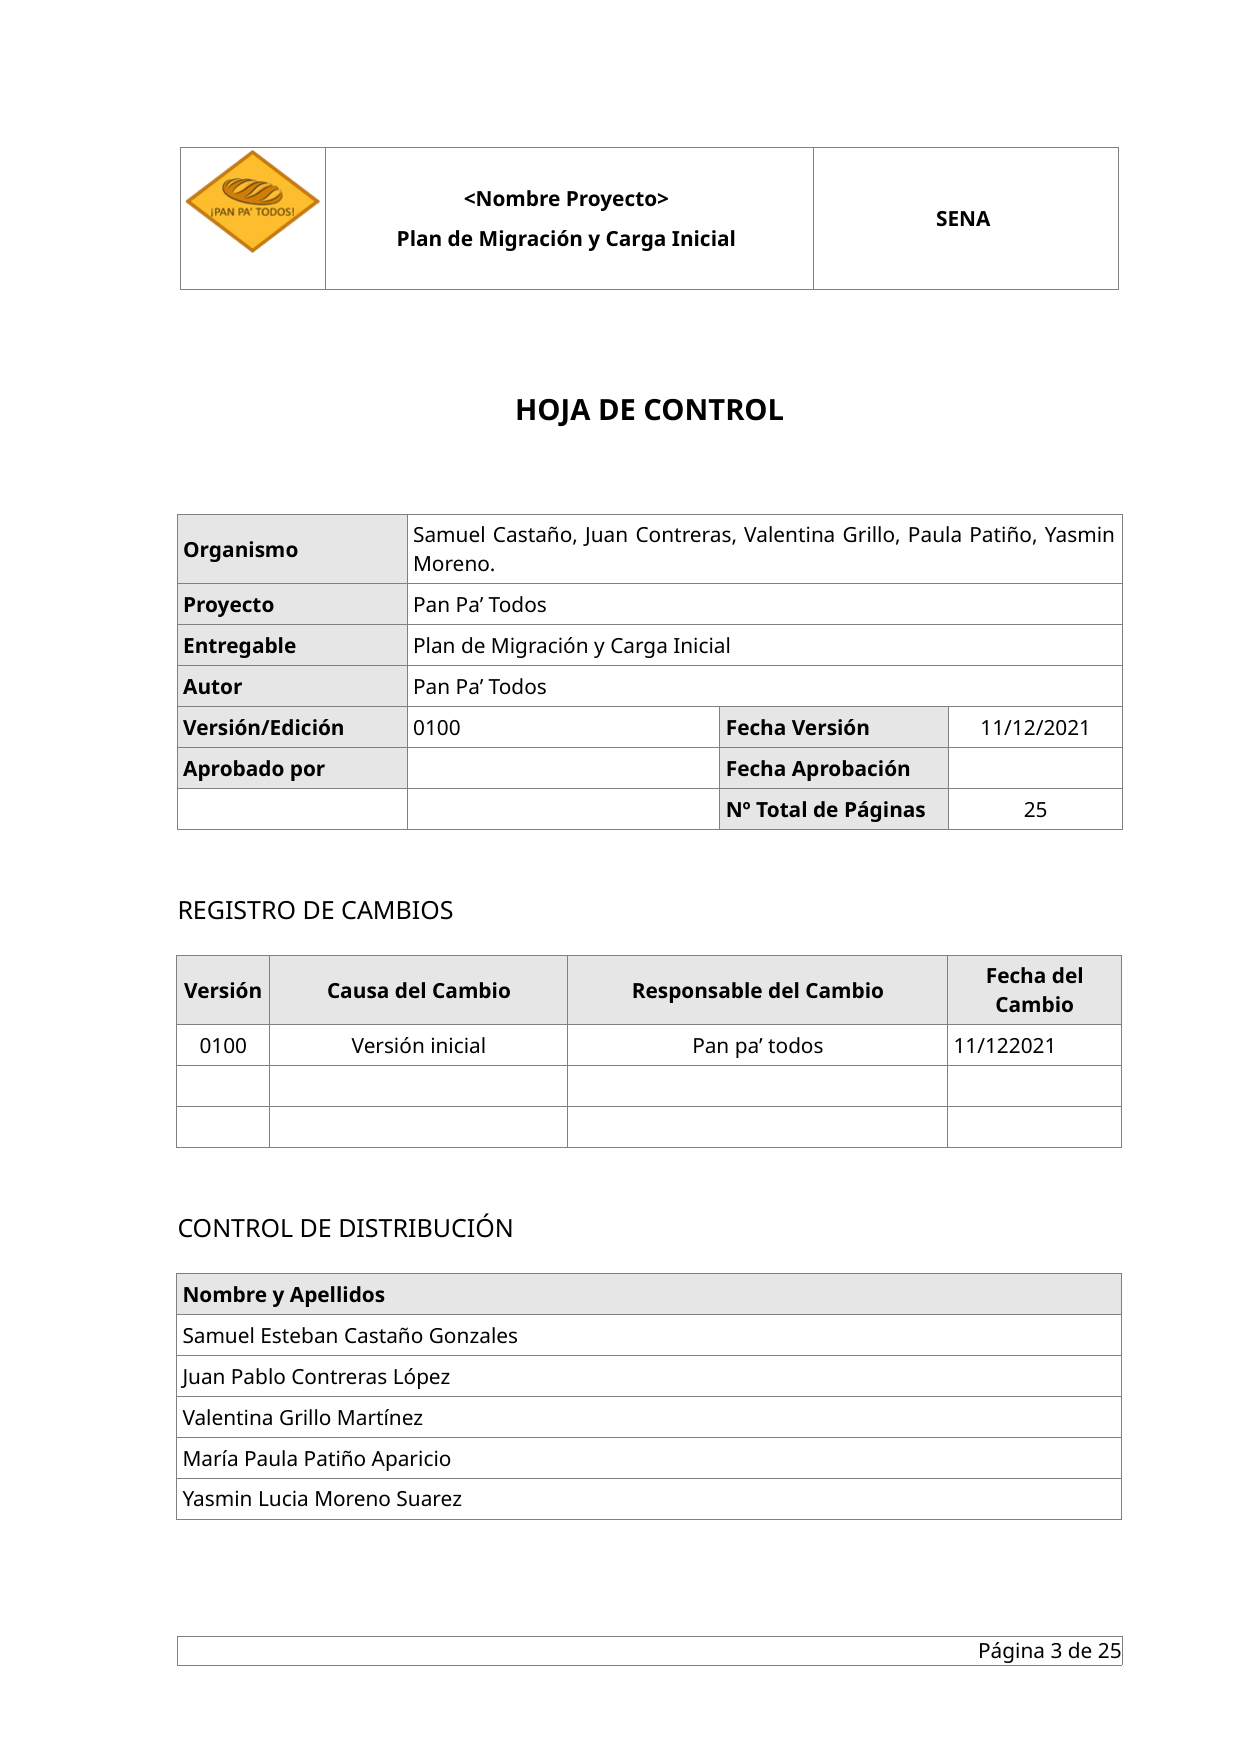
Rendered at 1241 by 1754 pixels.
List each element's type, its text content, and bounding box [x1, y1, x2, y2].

table_cell [408, 789, 719, 829]
table_cell [568, 1066, 947, 1106]
table_header Organismo [178, 515, 407, 583]
table_cell Pan pa’ todos [568, 1025, 947, 1065]
table_cell Plan de Migración y Carga Inicial [408, 625, 1122, 665]
table_cell Samuel Esteban Castaño Gonzales [177, 1315, 1121, 1355]
table_cell [948, 1066, 1121, 1106]
table_cell Pan Pa’ Todos [408, 666, 1122, 706]
table_cell 11/122021 [948, 1025, 1121, 1065]
table_cell [568, 1107, 947, 1147]
table_cell Juan Pablo Contreras López [177, 1356, 1121, 1396]
table_cell [270, 1107, 567, 1147]
table_cell 0100 [408, 707, 719, 747]
table_cell 24 [949, 789, 1122, 829]
table_cell Pan Pa’ Todos [408, 584, 1122, 624]
table_cell Proyecto [178, 584, 407, 624]
table_cell [949, 748, 1122, 788]
table_header Nombre y Apellidos [177, 1274, 1121, 1314]
table_cell [177, 1066, 269, 1106]
table_header Fecha del Cambio [948, 956, 1121, 1024]
table_cell Autor [178, 666, 407, 706]
table_cell Nº Total de Páginas [720, 789, 948, 829]
table_header Causa del Cambio [270, 956, 567, 1024]
table_cell [408, 748, 719, 788]
table_cell María Paula Patiño Aparicio [177, 1438, 1121, 1478]
table_cell Entregable [178, 625, 407, 665]
table_cell [270, 1066, 567, 1106]
text CONTROL DE DISTRIBUCIÓN [177, 1211, 1122, 1245]
table_cell Fecha Versión [720, 707, 948, 747]
table_cell [178, 789, 407, 829]
table_header Samuel Castaño, Juan Contreras, Valentina Grillo, Paula Patiño, Yasmin Moreno. [408, 515, 1122, 583]
table_cell [948, 1107, 1121, 1147]
text HOJA DE CONTROL [177, 389, 1122, 429]
table_cell Valentina Grillo Martínez [177, 1397, 1121, 1437]
table_cell Versión/Edición [178, 707, 407, 747]
table_header Responsable del Cambio [568, 956, 947, 1024]
table_cell Aprobado por [178, 748, 407, 788]
table_cell 11/12/2021 [949, 707, 1122, 747]
table_cell Versión inicial [270, 1025, 567, 1065]
table_cell Yasmin Lucia Moreno Suarez [177, 1479, 1121, 1519]
table_cell Fecha Aprobación [720, 748, 948, 788]
table_header Versión [177, 956, 269, 1024]
table_cell 0100 [177, 1025, 269, 1065]
table_cell [177, 1107, 269, 1147]
text REGISTRO DE CAMBIOS [177, 892, 1122, 926]
